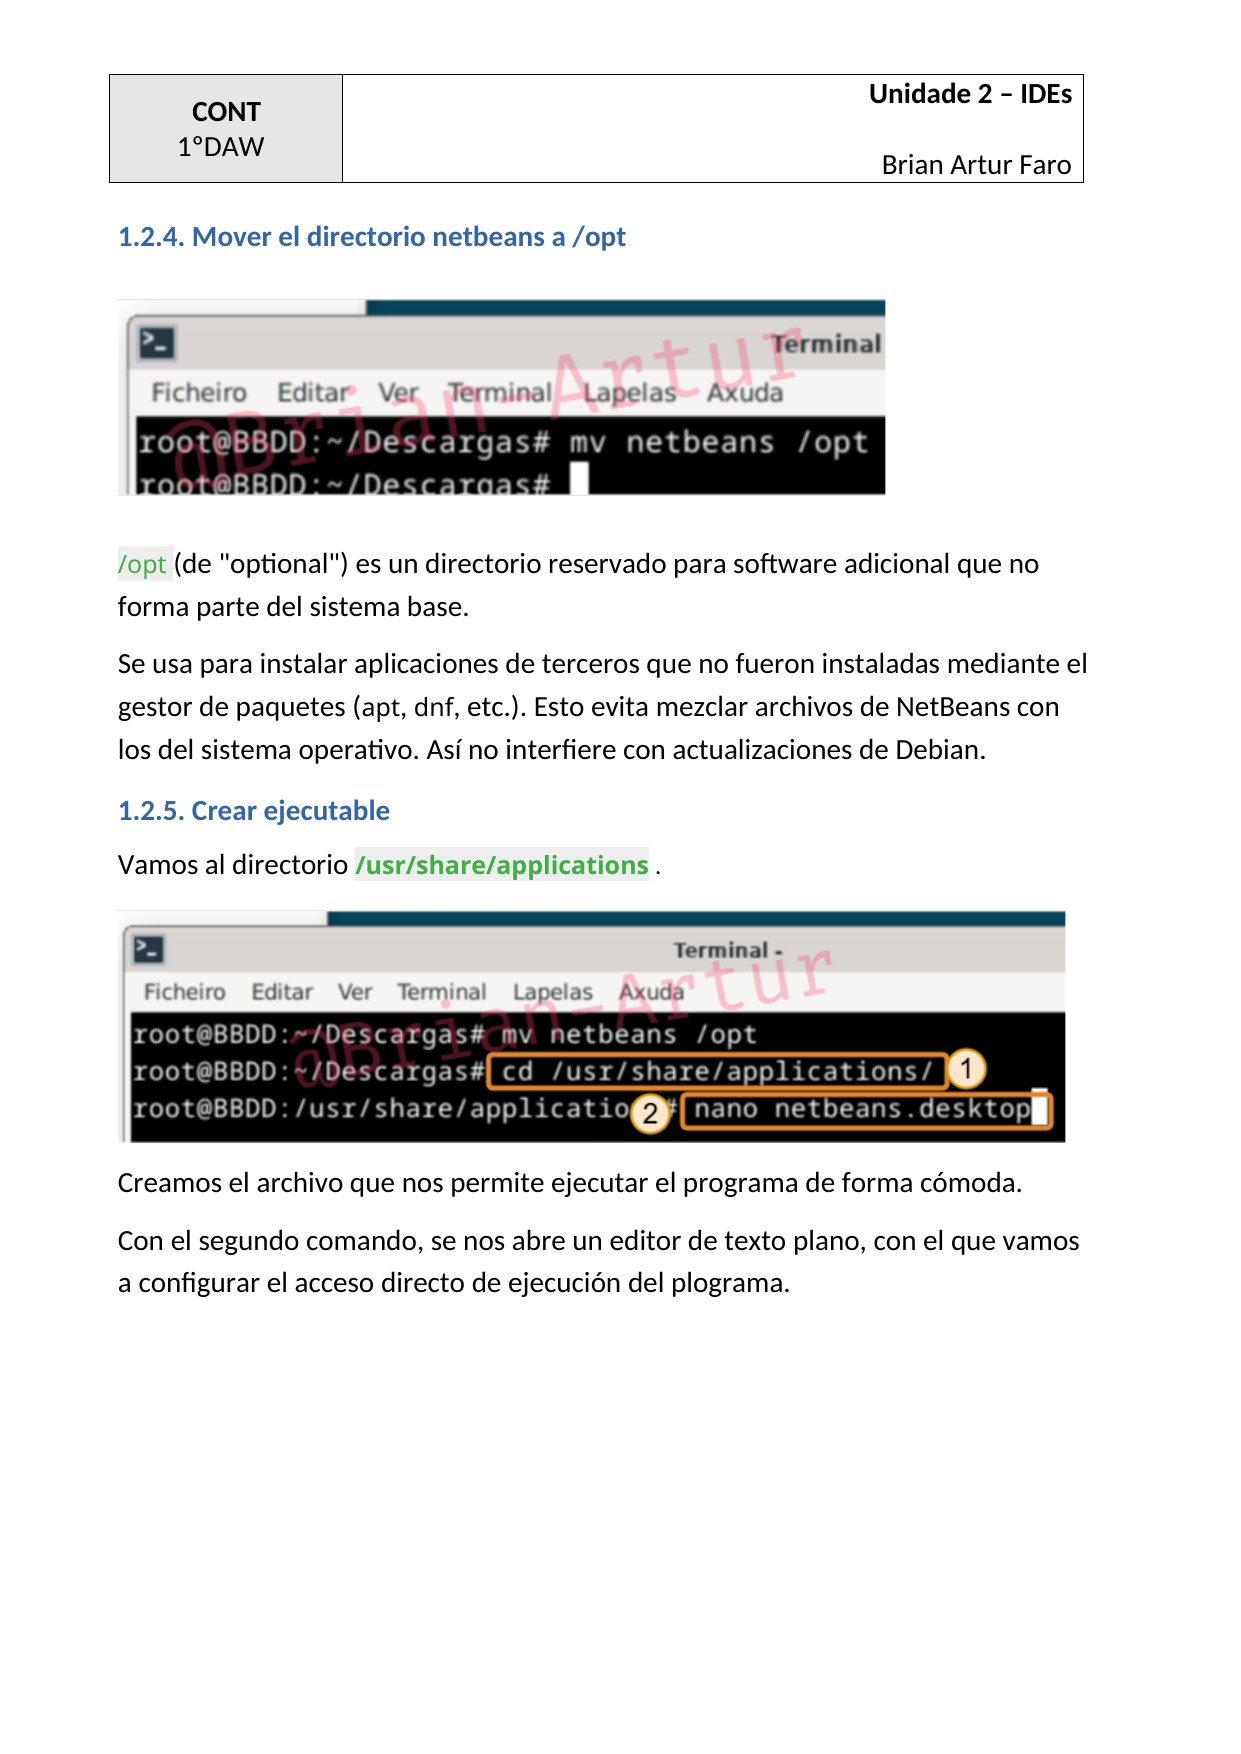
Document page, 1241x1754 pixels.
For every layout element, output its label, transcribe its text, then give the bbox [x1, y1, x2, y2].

text 1.2.4. Mover el directorio netbeans a /opt [118, 218, 1092, 254]
text Con el segundo comando, se nos abre un editor de texto plano, con el que vamos a configurar el acceso directo de ejecución del plograma. [118, 1222, 1092, 1300]
picture [117, 903, 1066, 1143]
picture [117, 271, 886, 524]
text /opt (de "optional") es un directorio reservado para software adicional que no forma parte del sistema base. [118, 545, 1092, 624]
text Creamos el archivo que nos permite ejecutar el programa de forma cómoda. [118, 1164, 1092, 1200]
text Se usa para instalar aplicaciones de terceros que no fueron instaladas mediante el gestor de paquetes (apt, dnf, etc.). Esto evita mezclar archivos de NetBeans con los del sistema operativo. Así no interfiere con actualizaciones de Debian. [118, 645, 1092, 766]
text Vamos al directorio /usr/share/applications . [118, 846, 1092, 881]
text 1.2.5. Crear ejecutable [118, 792, 1092, 828]
